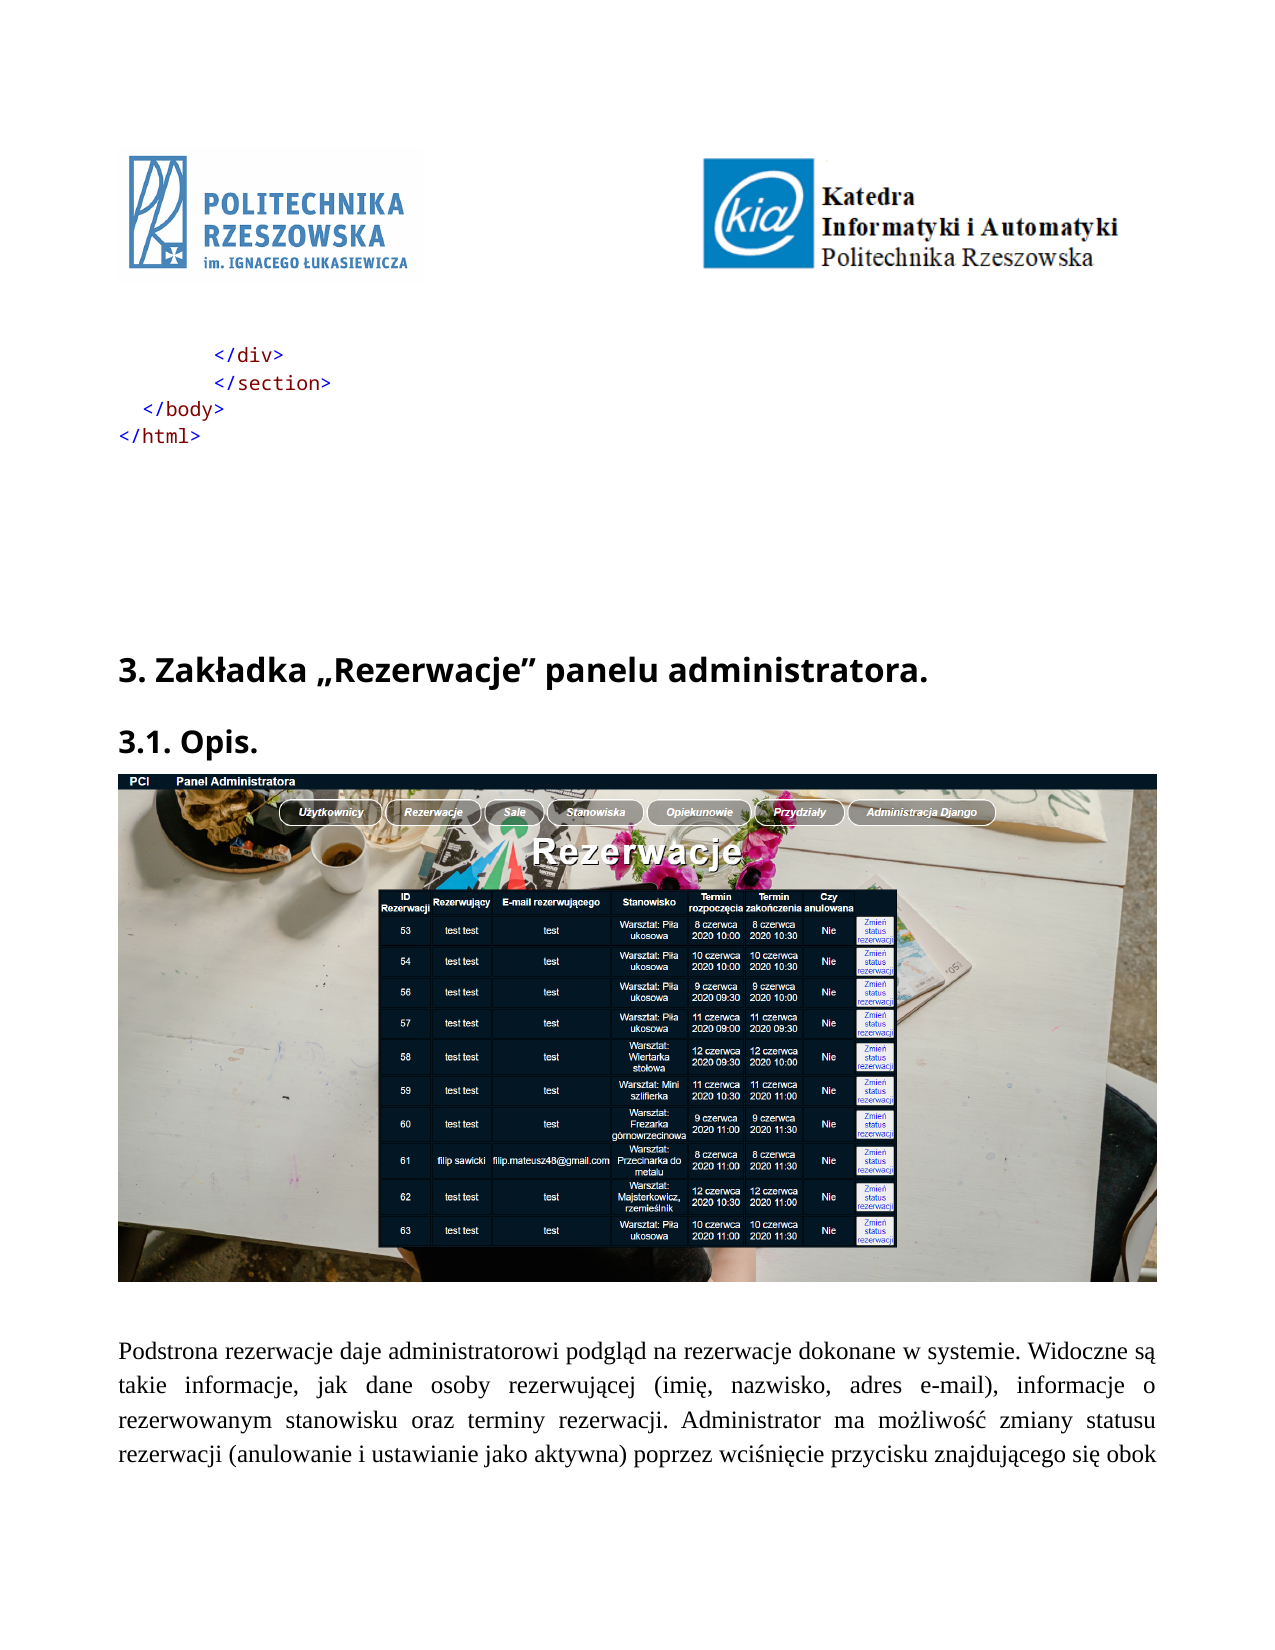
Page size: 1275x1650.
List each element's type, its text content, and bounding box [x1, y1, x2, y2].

text </body> [118, 396, 1157, 423]
text </html> [118, 423, 1157, 450]
subtitle 3.1. Opis. [118, 720, 1157, 762]
picture [118, 774, 1157, 1282]
subtitle 3. Zakładka „Rezerwacje” panelu administratora. [118, 647, 1157, 693]
text </div> [118, 342, 1157, 369]
text Podstrona rezerwacje daje administratorowi podgląd na rezerwacje dokonane w systemie. Widoczne są takie informacje, jak dane osoby rezerwującej (imię, nazwisko, adres e-mail), informacje o rezerwowanym stanowisku oraz terminy rezerwacji. Administrator ma możliwość zmiany statusu rezerwacji (anulowanie i ustawianie jako aktywna) poprzez wciśnięcie przycisku znajdującego się obok [118, 1336, 1157, 1468]
picture [118, 147, 423, 284]
text </section> [118, 369, 1157, 396]
picture [685, 143, 1147, 286]
